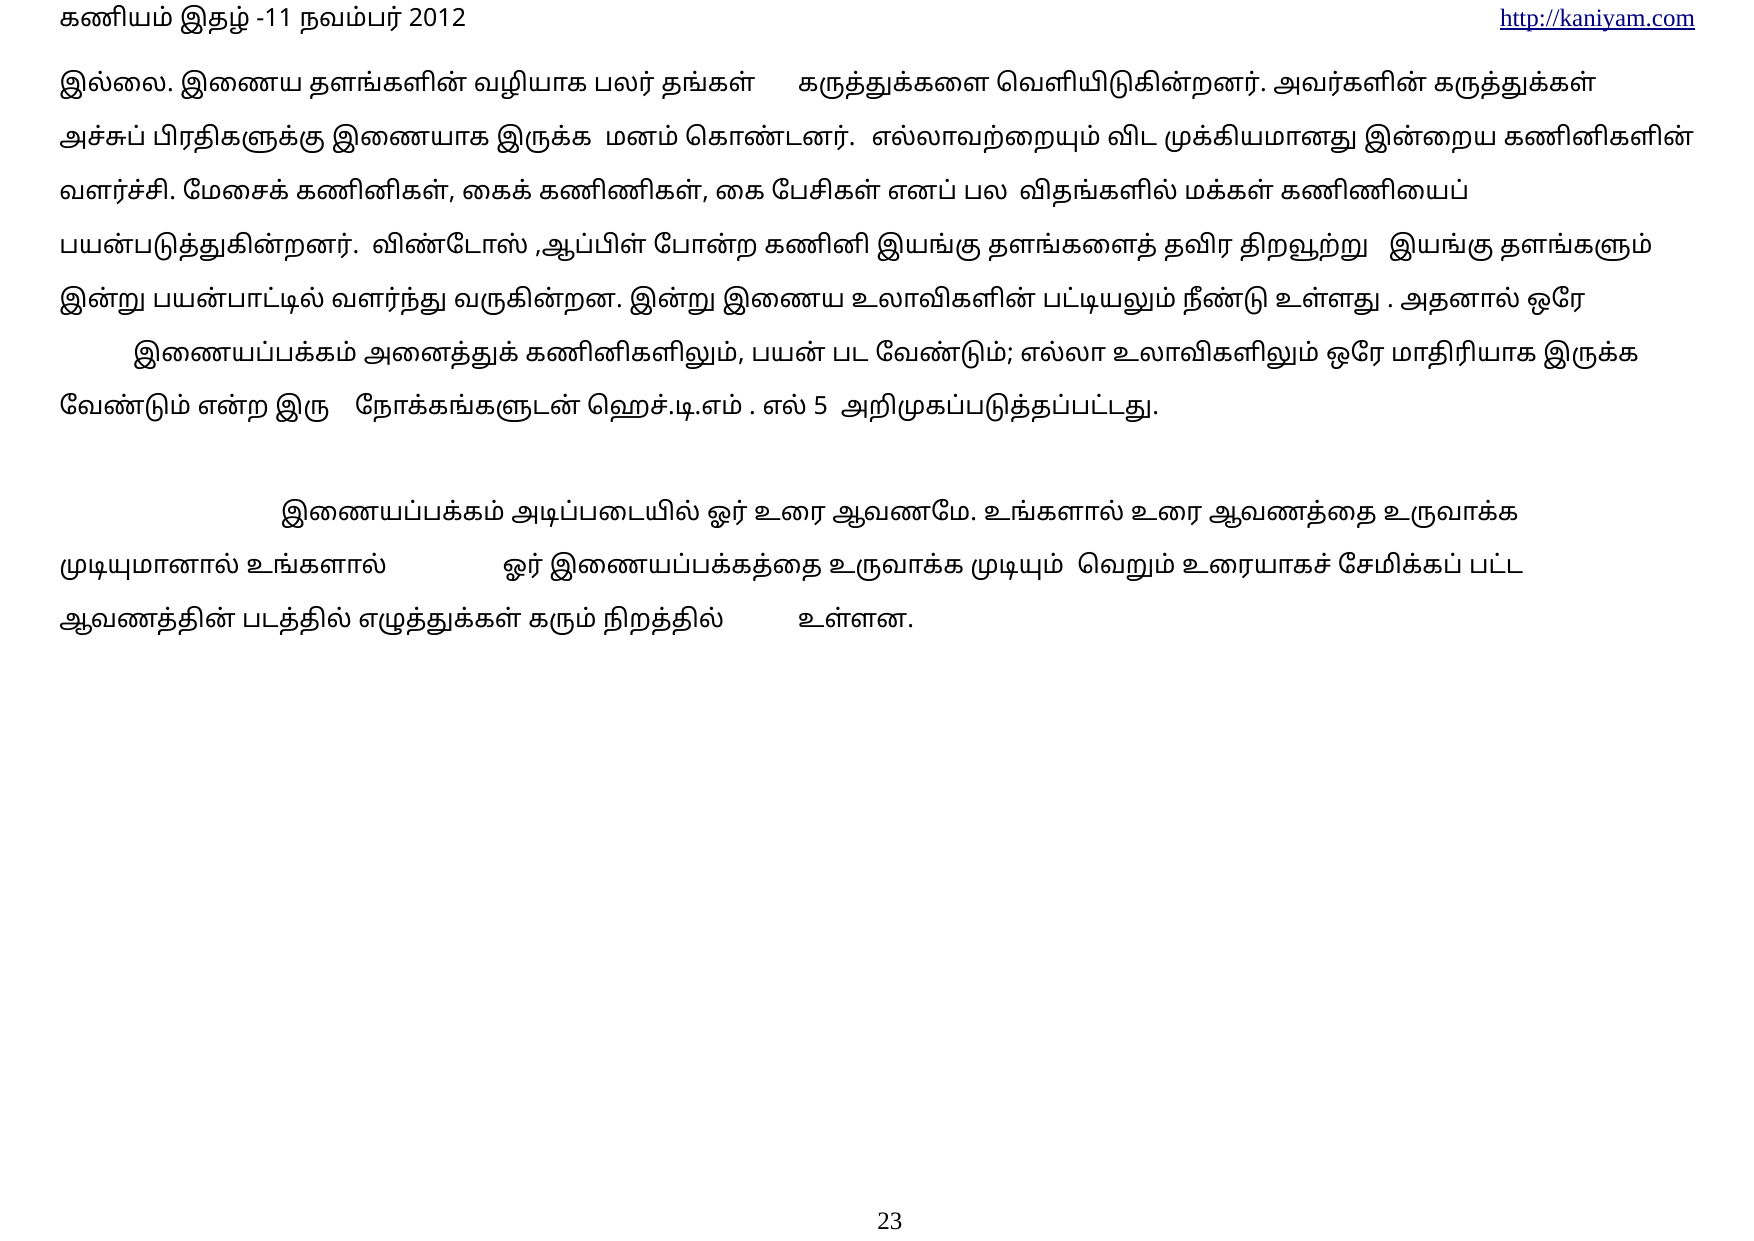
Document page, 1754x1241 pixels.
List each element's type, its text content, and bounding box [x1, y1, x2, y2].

text இல்லை. இணைய தளங்களின் வழியாக பலர் தங்கள் கருத்துக்களை வெளியிடுகின்றனர். அவர்களின் கருத்துக்கள் அச்சுப் பிரதிகளுக்கு இணையாக இருக்க மனம் கொண்டனர். எல்லாவற்றையும் விட முக்கியமானது இன்றைய கணினிகளின் வளர்ச்சி. மேசைக் கணினிகள், கைக் கணிணிகள், கை பேசிகள் எனப் பல விதங்களில் மக்கள் கணிணியைப் பயன்படுத்துகின்றனர். விண்டோஸ் ,ஆப்பிள் போன்ற கணினி இயங்கு தளங்களைத் தவிர திறவூற்று இயங்கு தளங்களும் இன்று பயன்பாட்டில் வளர்ந்து வருகின்றன. இன்று இணைய உலாவிகளின் பட்டியலும் நீண்டு உள்ளது . அதனால் ஒரே இணையப்பக்கம் அனைத்துக் கணினிகளிலும், பயன் பட வேண்டும்; எல்லா உலாவிகளிலும் ஒரே மாதிரியாக இருக்க வேண்டும் என்ற இரு நோக்கங்களுடன் ஹெச்.டி.எம் . எல் 5 அறிமுகப்படுத்தப்பட்டது. [59, 64, 1695, 424]
text இணையப்பக்கம் அடிப்படையில் ஓர் உரை ஆவணமே. உங்களால் உரை ஆவணத்தை உருவாக்க முடியுமானால் உங்களால் ஓர் இணையப்பக்கத்தை உருவாக்க முடியும் வெறும் உரையாகச் சேமிக்கப் பட்ட ஆவணத்தின் படத்தில் எழுத்துக்கள் கரும் நிறத்தில் உள்ளன. [59, 494, 1695, 637]
